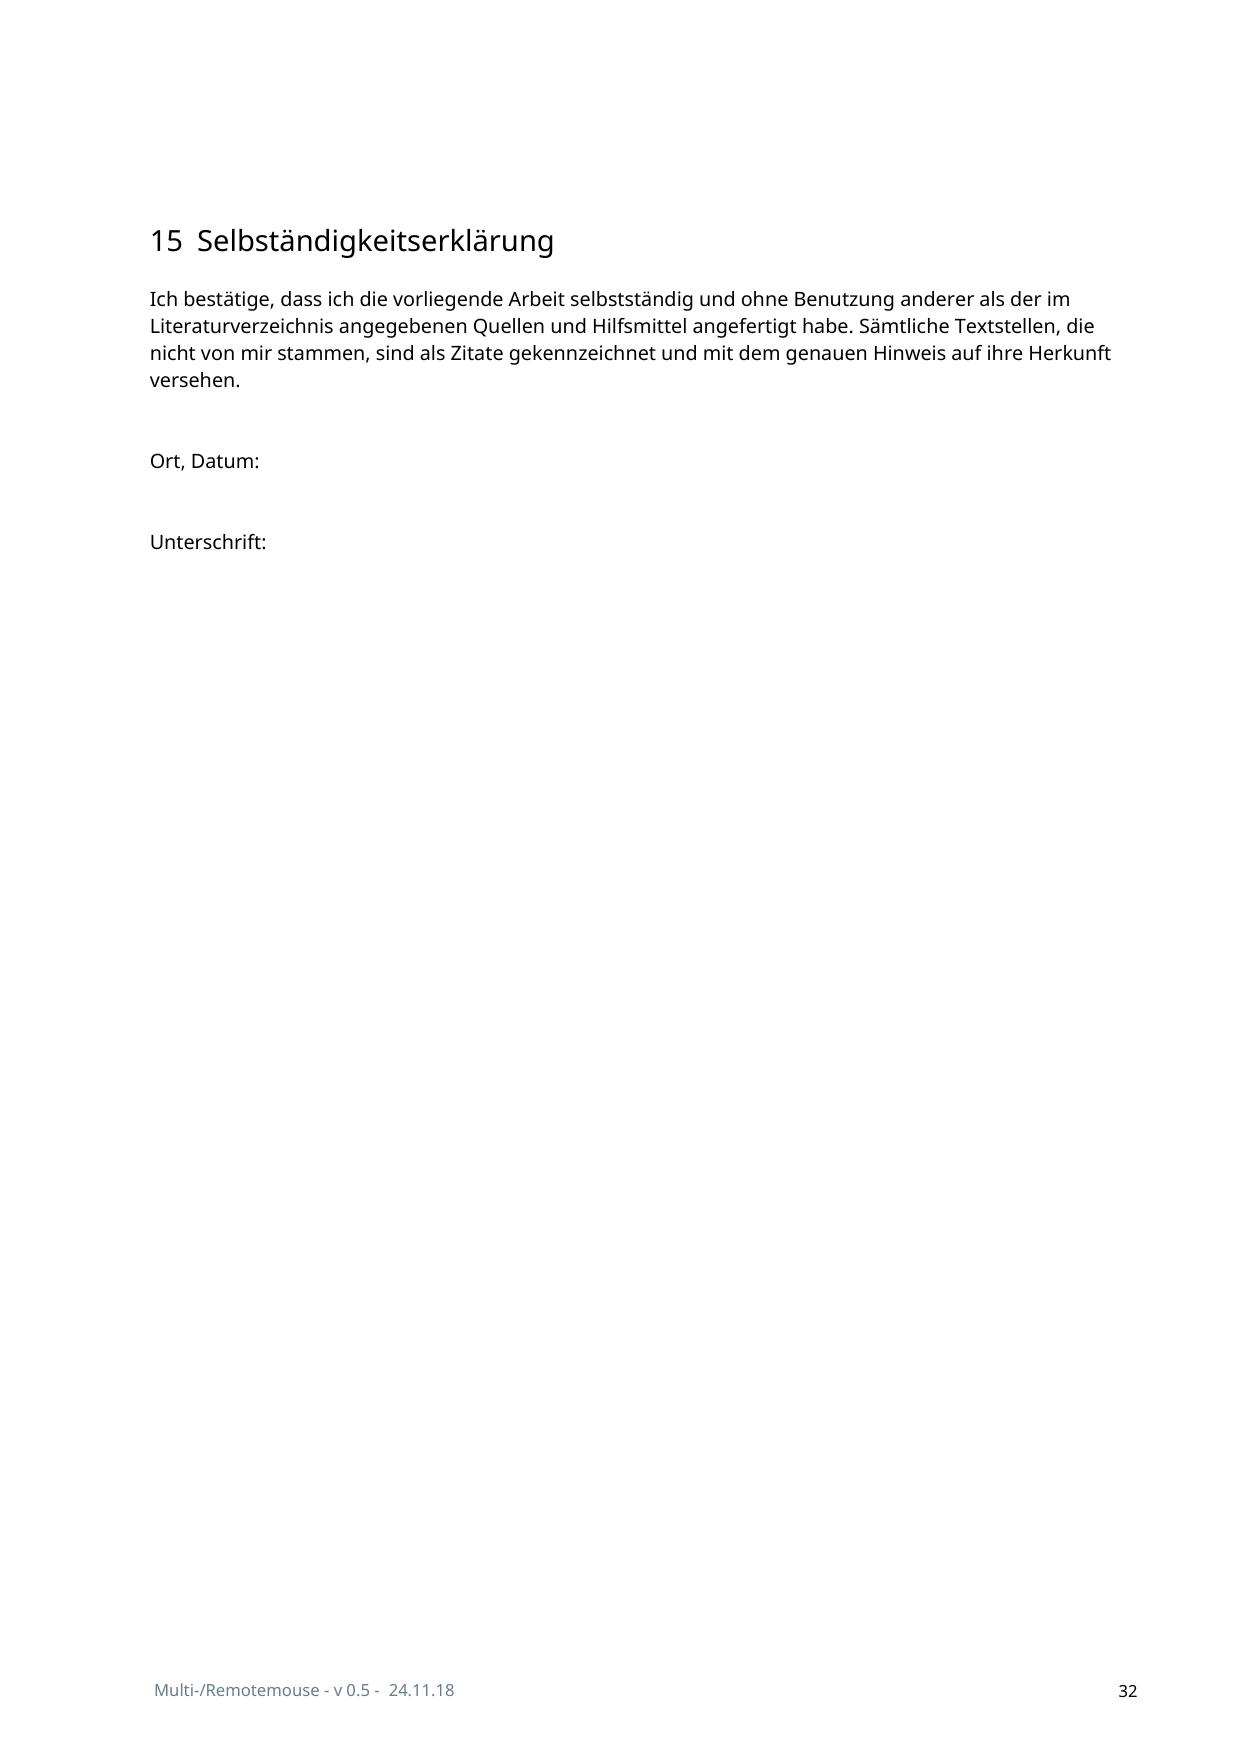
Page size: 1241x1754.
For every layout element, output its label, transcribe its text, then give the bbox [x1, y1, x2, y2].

subtitle Selbständigkeitserklärung [149, 221, 1136, 260]
text Unterschrift: [149, 528, 1136, 555]
text Ort, Datum: [149, 447, 1136, 474]
text Ich bestätige, dass ich die vorliegende Arbeit selbstständig und ohne Benutzung anderer als der im Literaturverzeichnis angegebenen Quellen und Hilfsmittel angefertigt habe. Sämtliche Textstellen, die nicht von mir stammen, sind als Zitate gekennzeichnet und mit dem genauen Hinweis auf ihre Herkunft versehen. [149, 285, 1136, 393]
